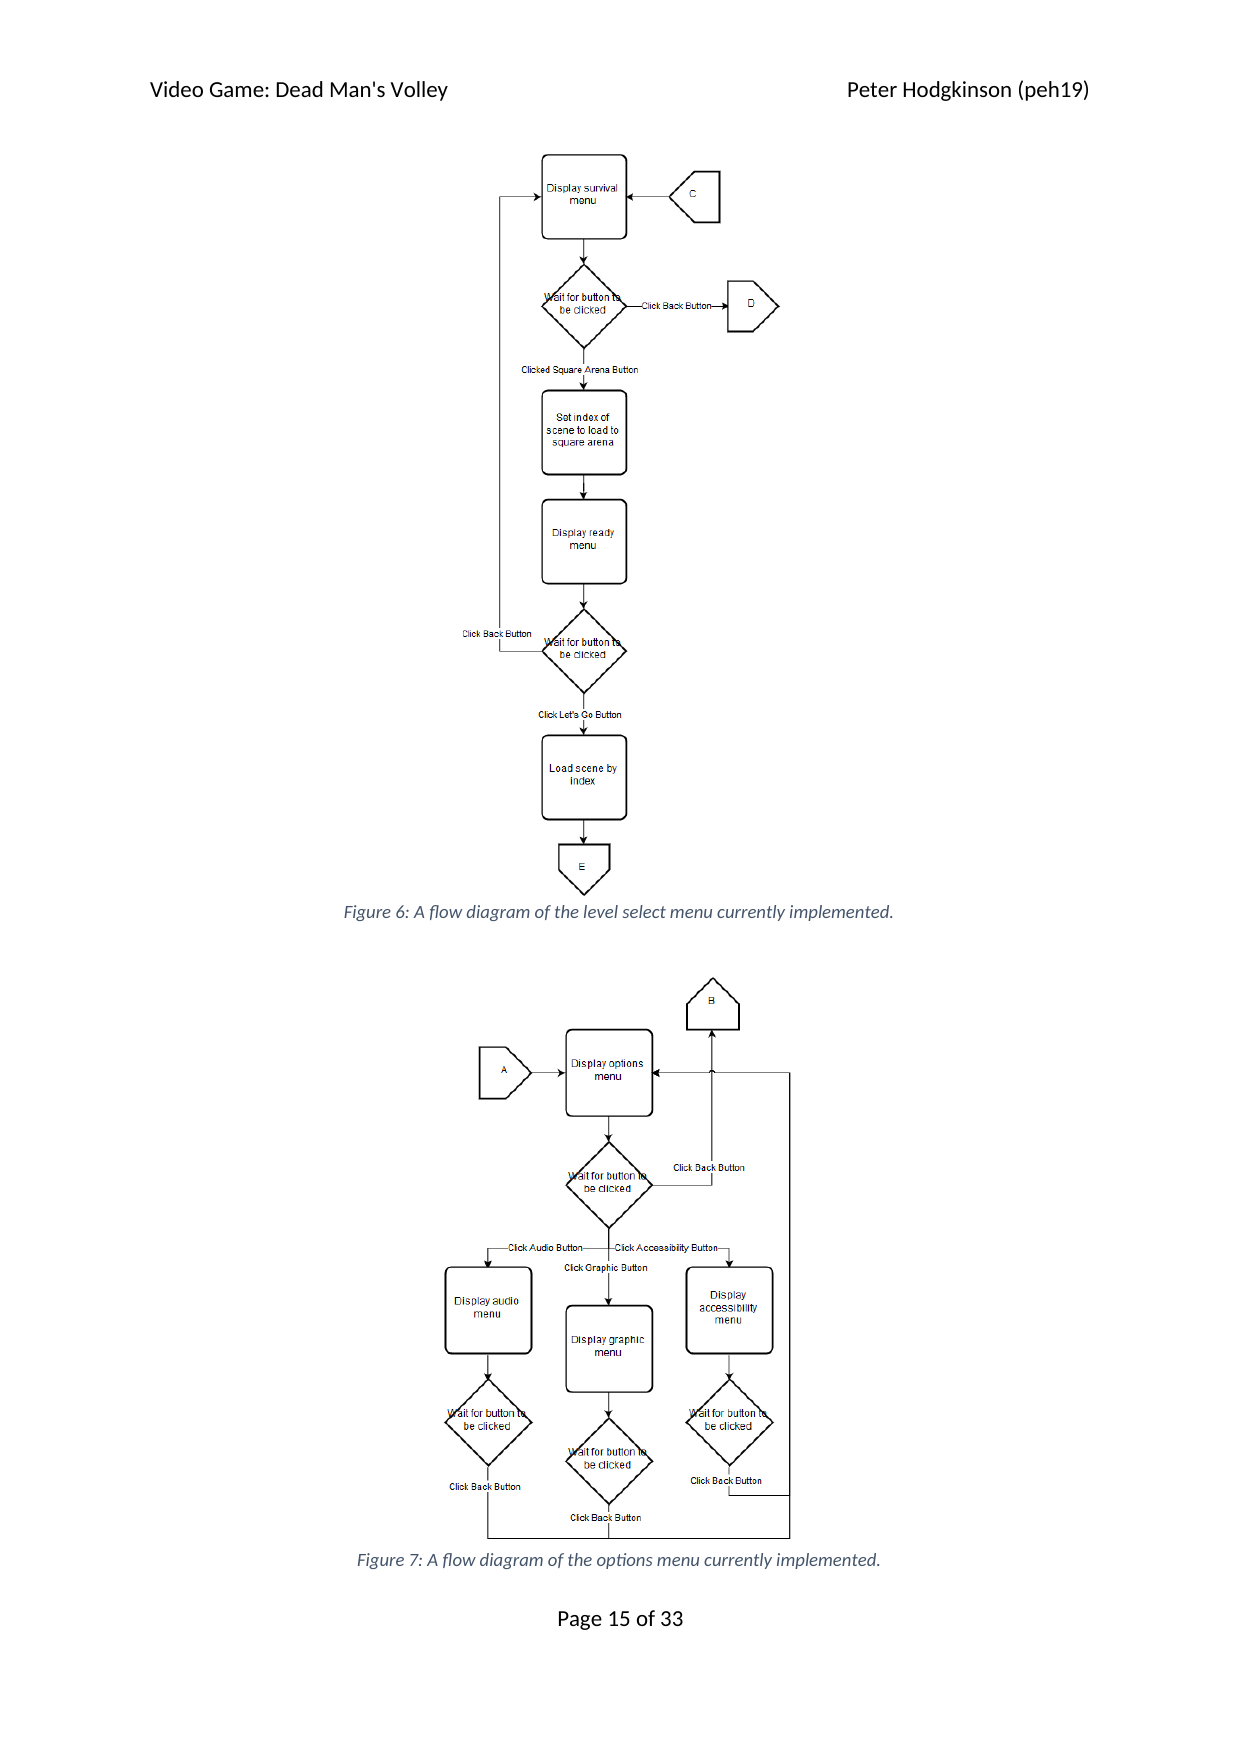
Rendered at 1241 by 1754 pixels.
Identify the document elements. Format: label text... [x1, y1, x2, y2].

text Figure 7: A flow diagram of the options menu currently implemented. [150, 1548, 1090, 1571]
text Figure 6: A flow diagram of the level select menu currently implemented. [150, 901, 1090, 923]
